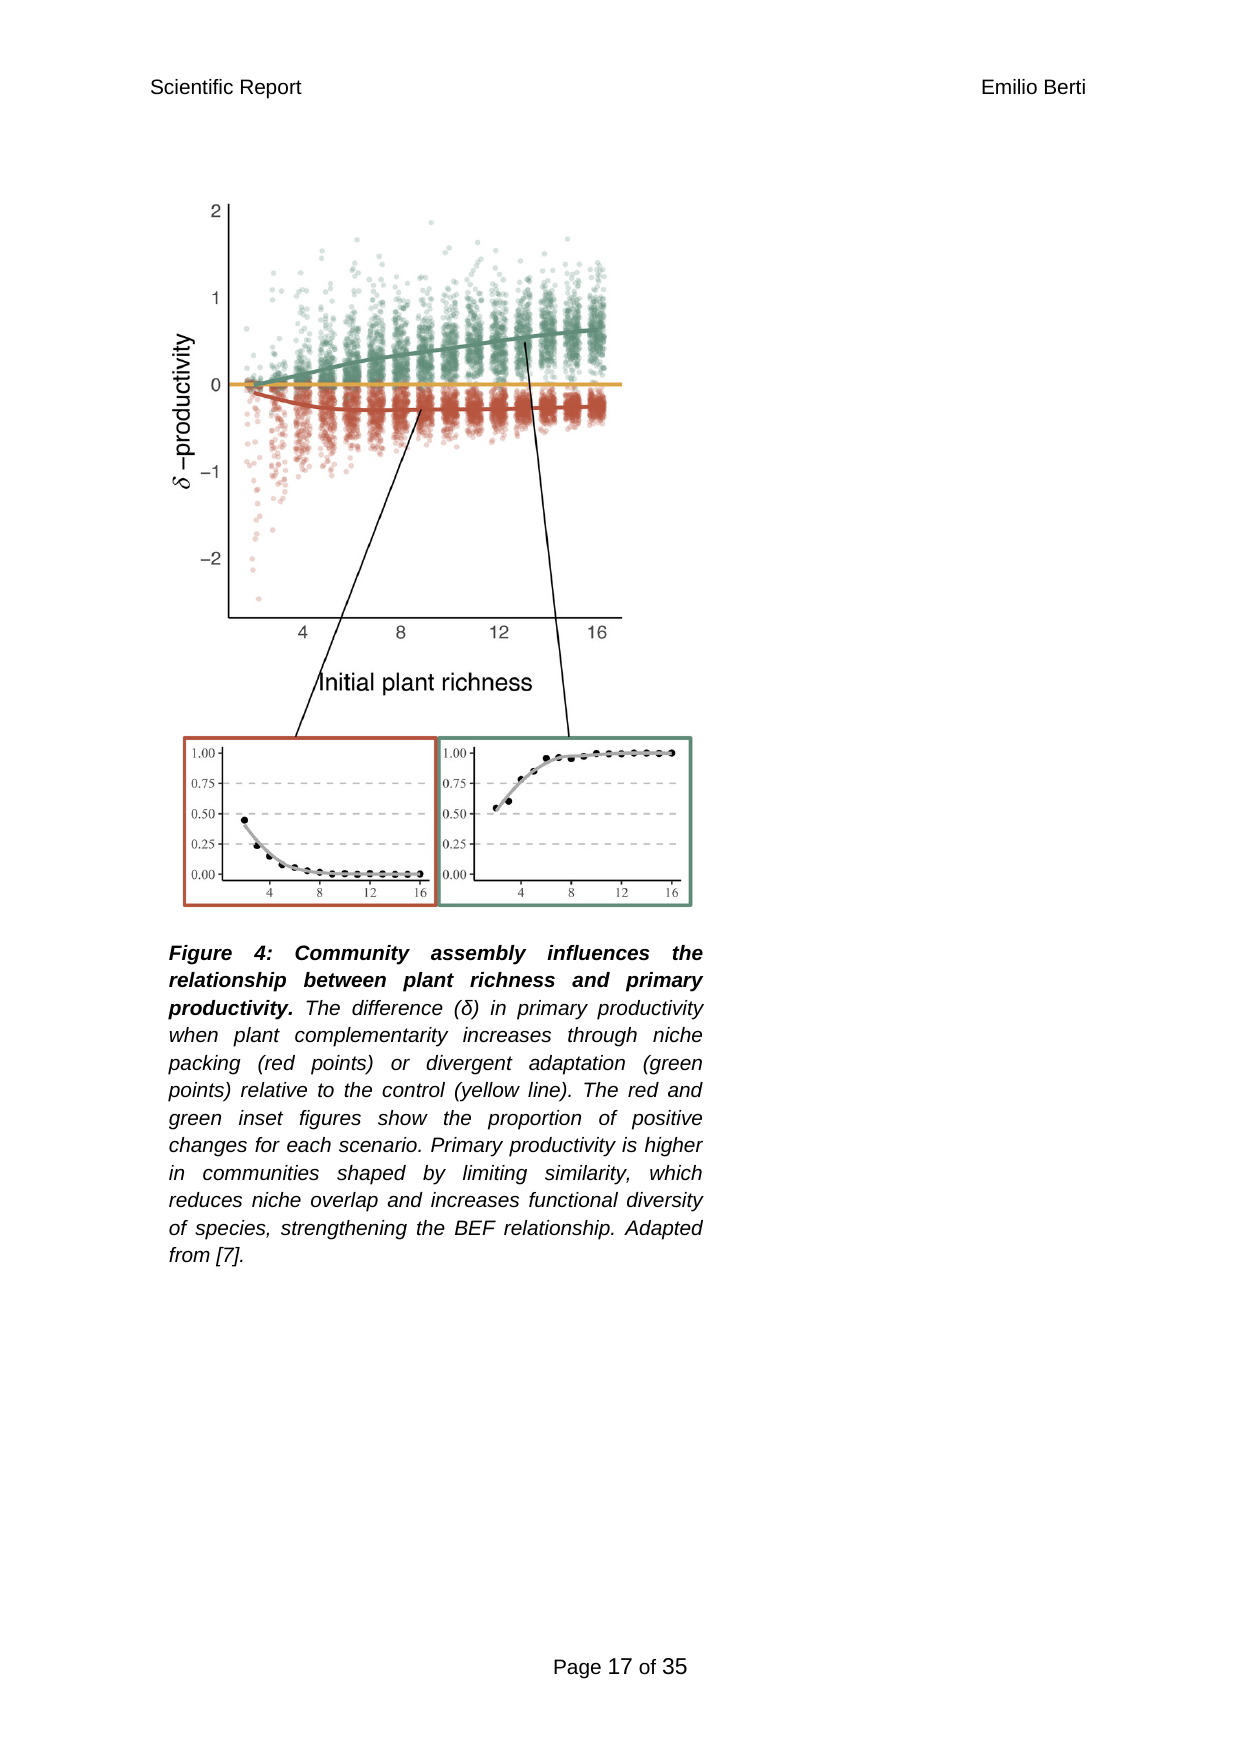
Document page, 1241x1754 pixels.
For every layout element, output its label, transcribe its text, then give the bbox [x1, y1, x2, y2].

picture [168, 181, 704, 925]
text Figure 4: Community assembly influences the relationship between plant richness and primary productivity. The difference (δ) in primary productivity when plant complementarity increases through niche packing (red points) or divergent adaptation (green points) relative to the control (yellow line). The red and green inset figures show the proportion of positive changes for each scenario. Primary productivity is higher in communities shaped by limiting similarity, which reduces niche overlap and increases functional diversity of species, strengthening the BEF relationship. Adapted from [7]. [169, 925, 703, 1267]
